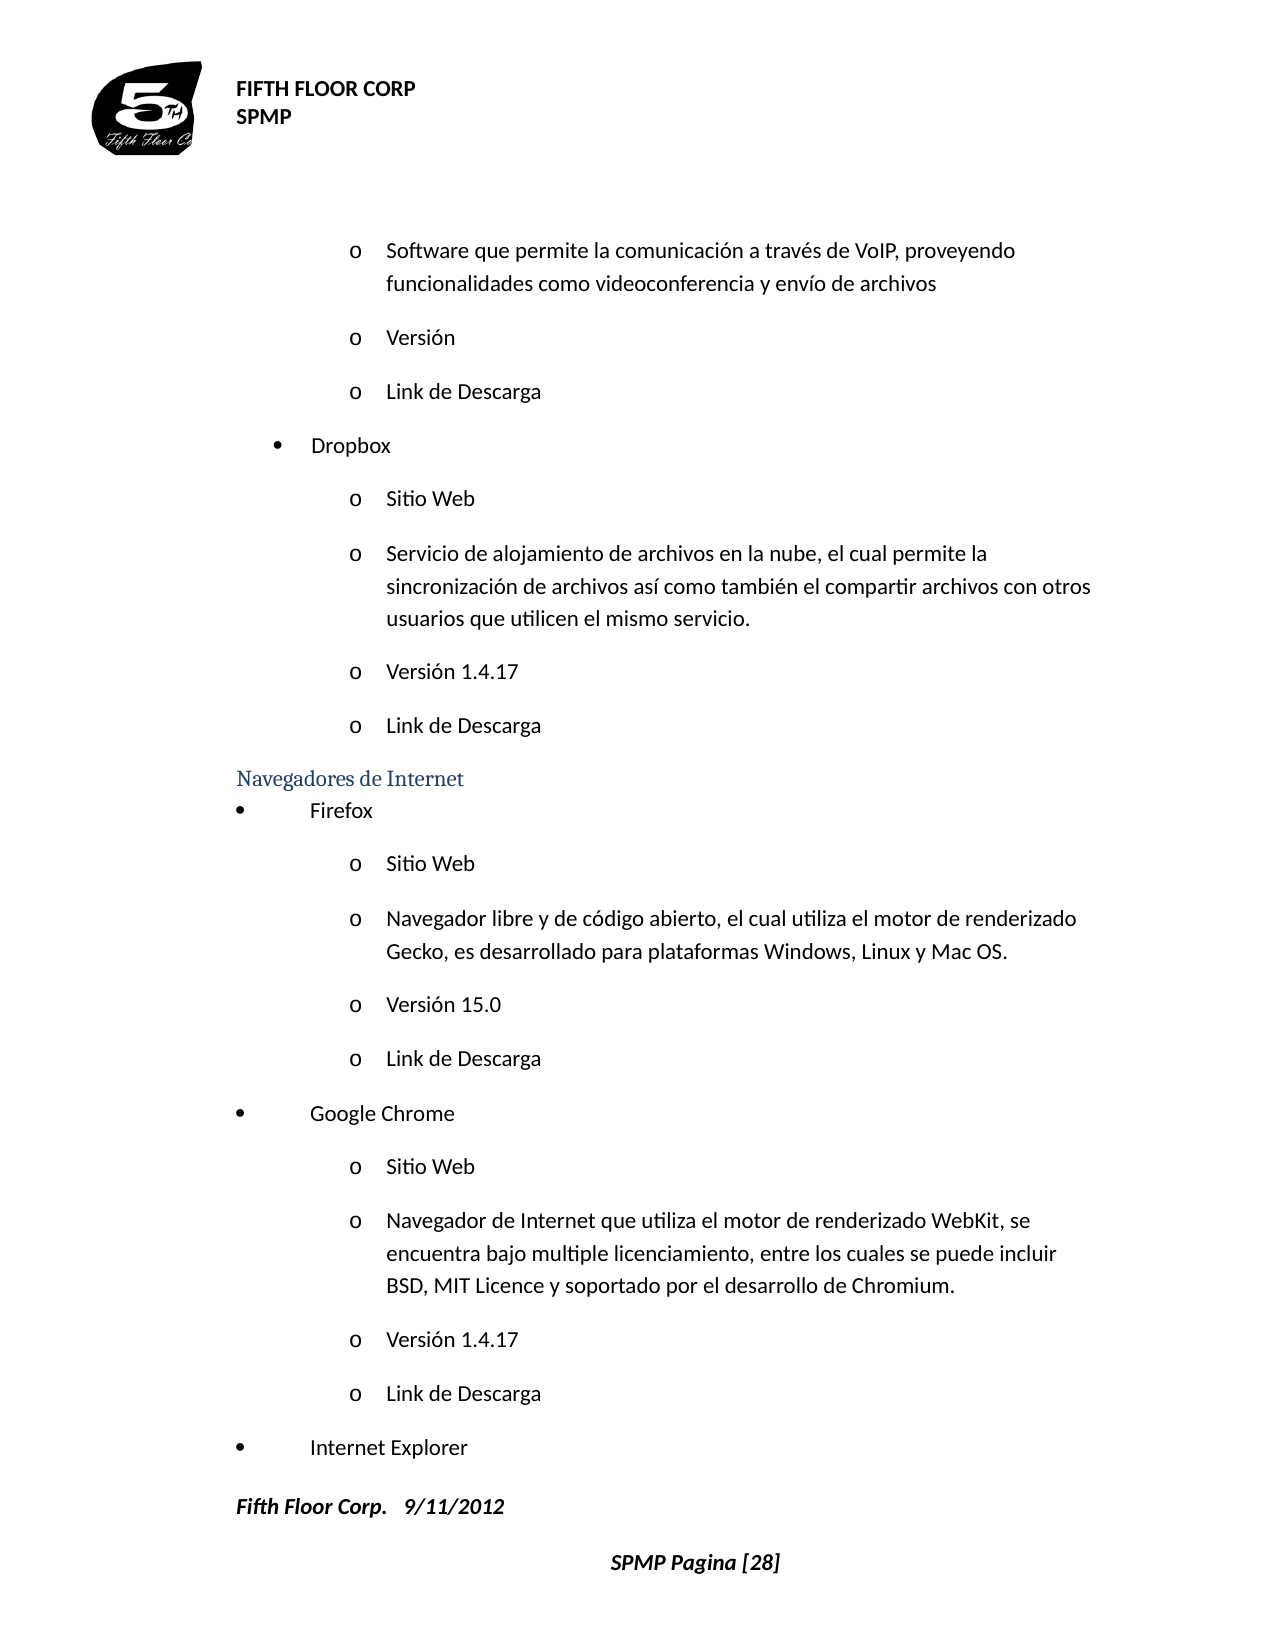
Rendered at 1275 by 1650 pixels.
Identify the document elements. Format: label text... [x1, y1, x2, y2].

list Internet Explorer [236, 1433, 1098, 1461]
list Sitio Web [349, 1152, 1098, 1181]
list Servicio de alojamiento de archivos en la nube, el cual permite la sincronización de archivos así como también el compartir archivos con otros usuarios que utilicen el mismo servicio. [349, 539, 1098, 632]
list Link de Descarga [349, 1044, 1098, 1073]
list Firefox [236, 796, 1098, 824]
list Link de Descarga [349, 1379, 1098, 1408]
list Software que permite la comunicación a través de VoIP, proveyendo funcionalidades como videoconferencia y envío de archivos [349, 236, 1098, 298]
list Navegador de Internet que utiliza el motor de renderizado WebKit, se encuentra bajo multiple licenciamiento, entre los cuales se puede incluir BSD, MIT Licence y soportado por el desarrollo de Chromium. [349, 1206, 1098, 1300]
list Dropbox [274, 431, 1098, 459]
list Google Chrome [236, 1099, 1098, 1127]
list Versión 15.0 [349, 990, 1098, 1019]
list Link de Descarga [349, 712, 1098, 741]
subtitle Navegadores de Internet [236, 766, 1098, 792]
list Navegador libre y de código abierto, el cual utiliza el motor de renderizado Gecko, es desarrollado para plataformas Windows, Linux y Mac OS. [349, 904, 1098, 965]
list Link de Descarga [349, 377, 1098, 406]
list Versión 1.4.17 [349, 1325, 1098, 1354]
list Versión 1.4.17 [349, 657, 1098, 686]
list Sitio Web [349, 849, 1098, 878]
list Versión [349, 323, 1098, 352]
list Sitio Web [349, 484, 1098, 513]
